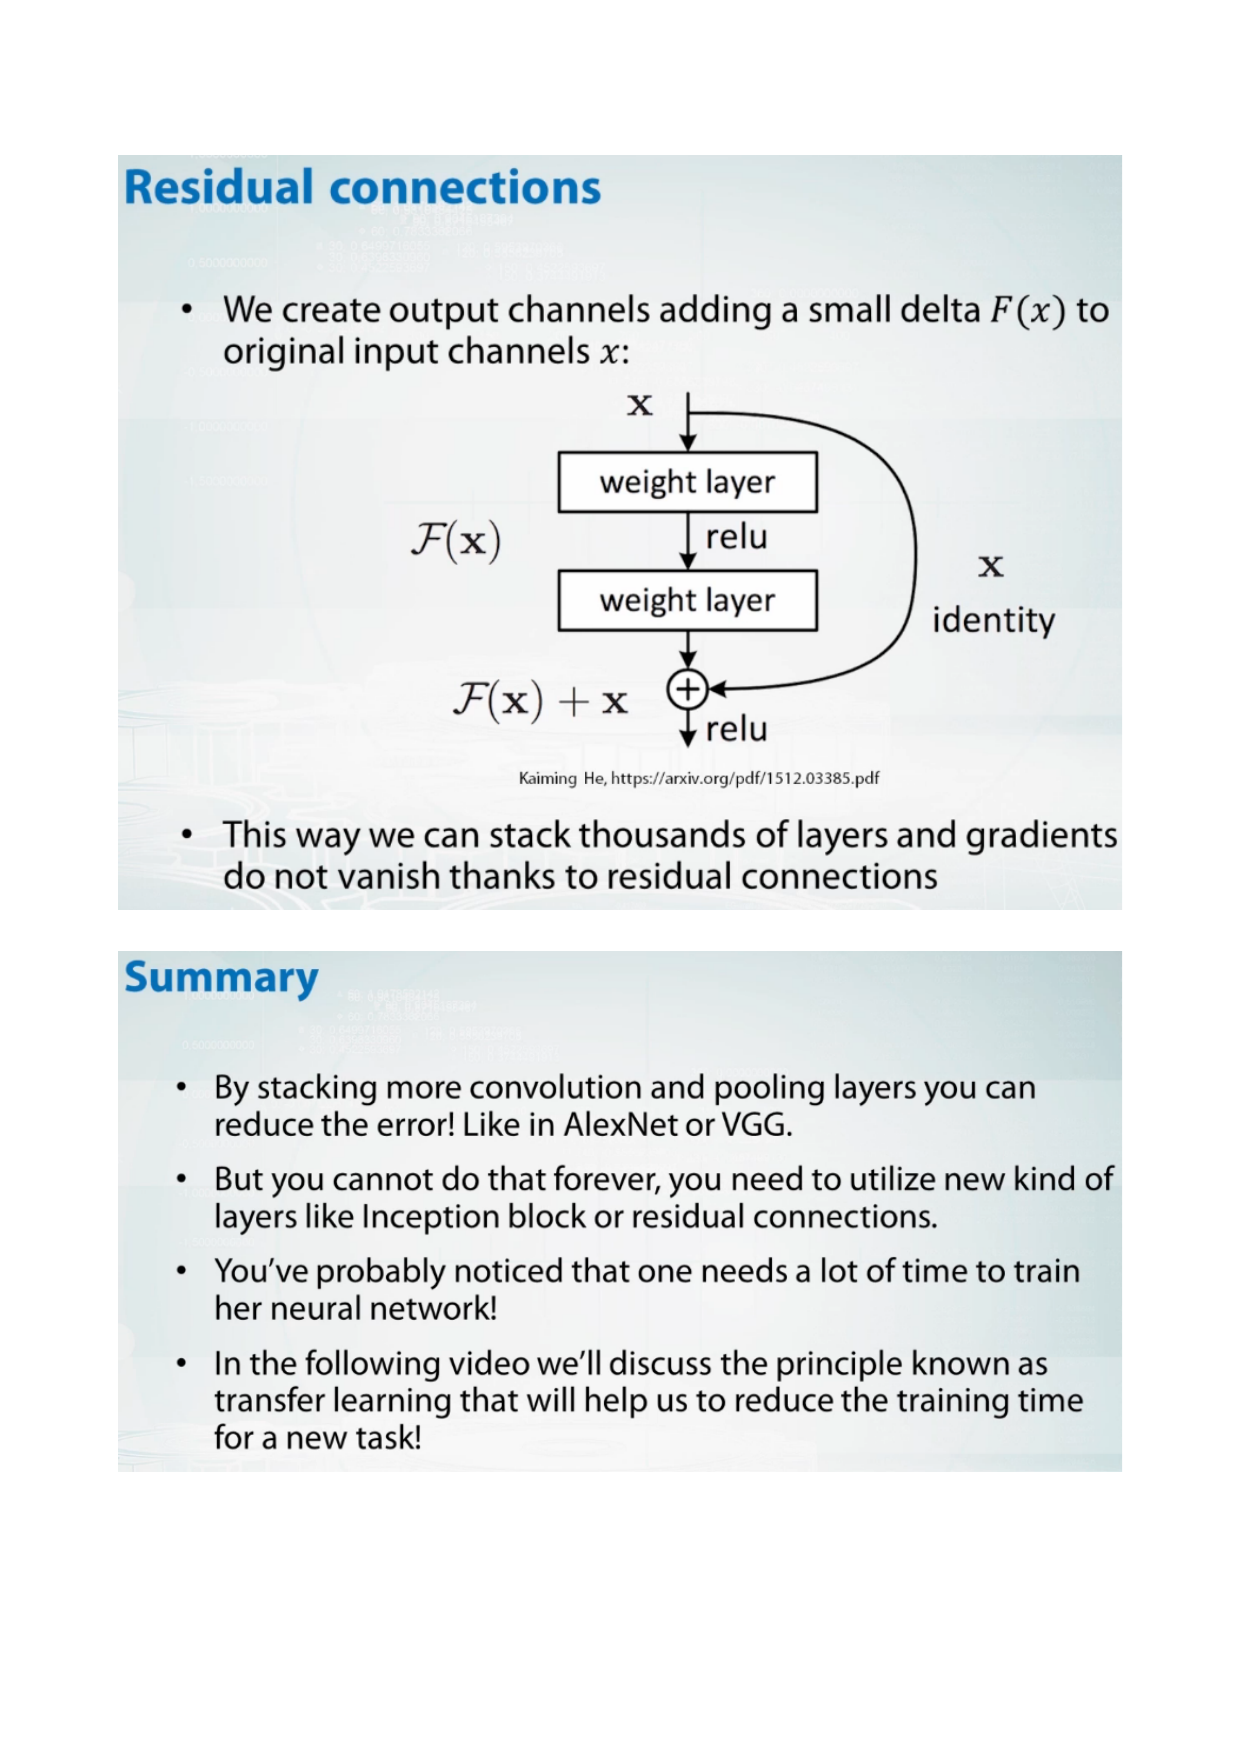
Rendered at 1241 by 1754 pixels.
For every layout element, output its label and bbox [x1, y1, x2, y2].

picture [118, 951, 1123, 1472]
picture [118, 155, 1123, 910]
